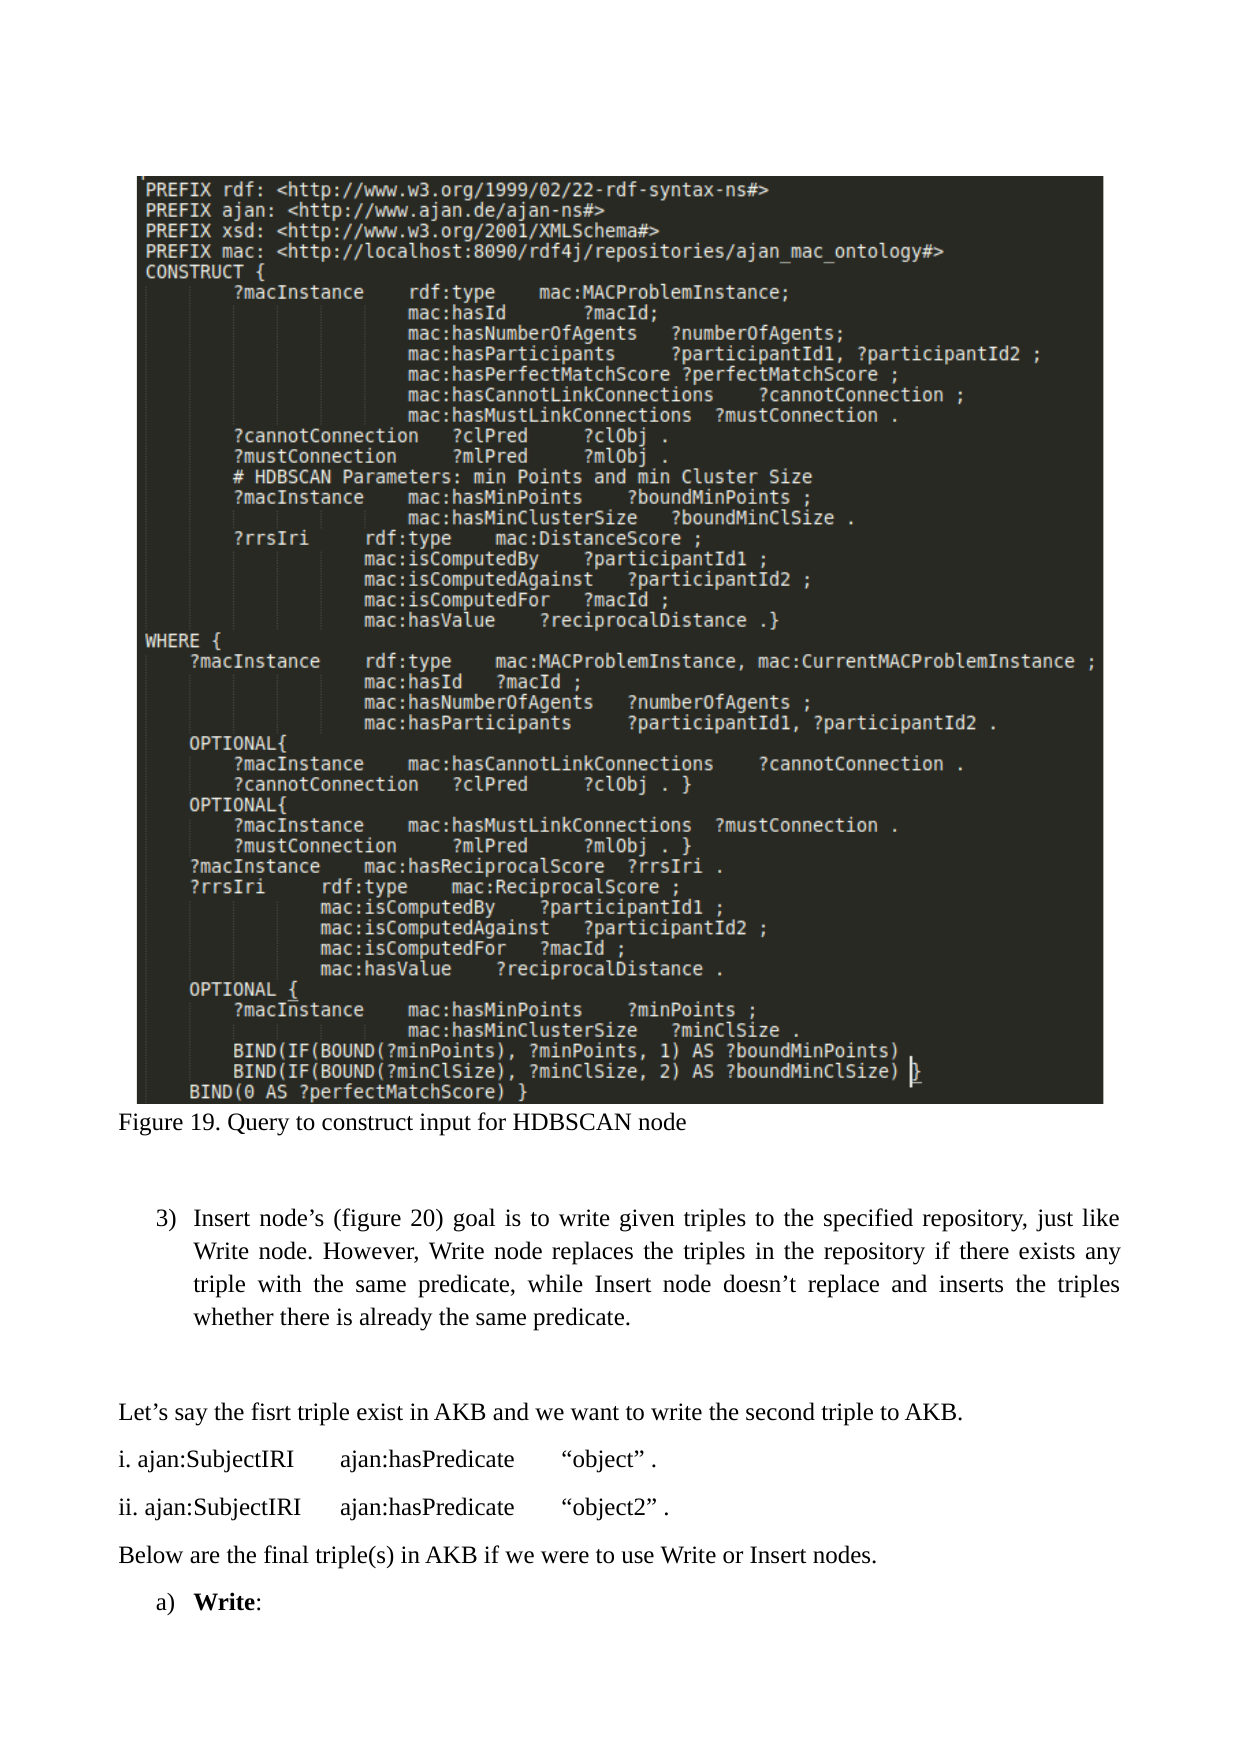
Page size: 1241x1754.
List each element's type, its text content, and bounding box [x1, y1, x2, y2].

text Let’s say the fisrt triple exist in AKB and we want to write the second triple to AKB. [118, 1397, 1122, 1426]
text ii. ajan:SubjectIRI ajan:hasPredicate “object2” . [118, 1492, 1122, 1521]
list Insert node’s (figure 20) goal is to write given triples to the specified repository, just like Write node. However, Write node replaces the triples in the repository if there exists any triple with the same predicate, while Insert node doesn’t replace and inserts the triples whether there is already the same predicate. [156, 1203, 1122, 1331]
text Below are the final triple(s) in AKB if we were to use Write or Insert nodes. [118, 1540, 1122, 1568]
picture [136, 176, 1104, 1104]
list Write: [156, 1587, 1122, 1616]
text Figure 19. Query to construct input for HDBSCAN node [118, 176, 1122, 1136]
text i. ajan:SubjectIRI ajan:hasPredicate “object” . [118, 1444, 1122, 1473]
